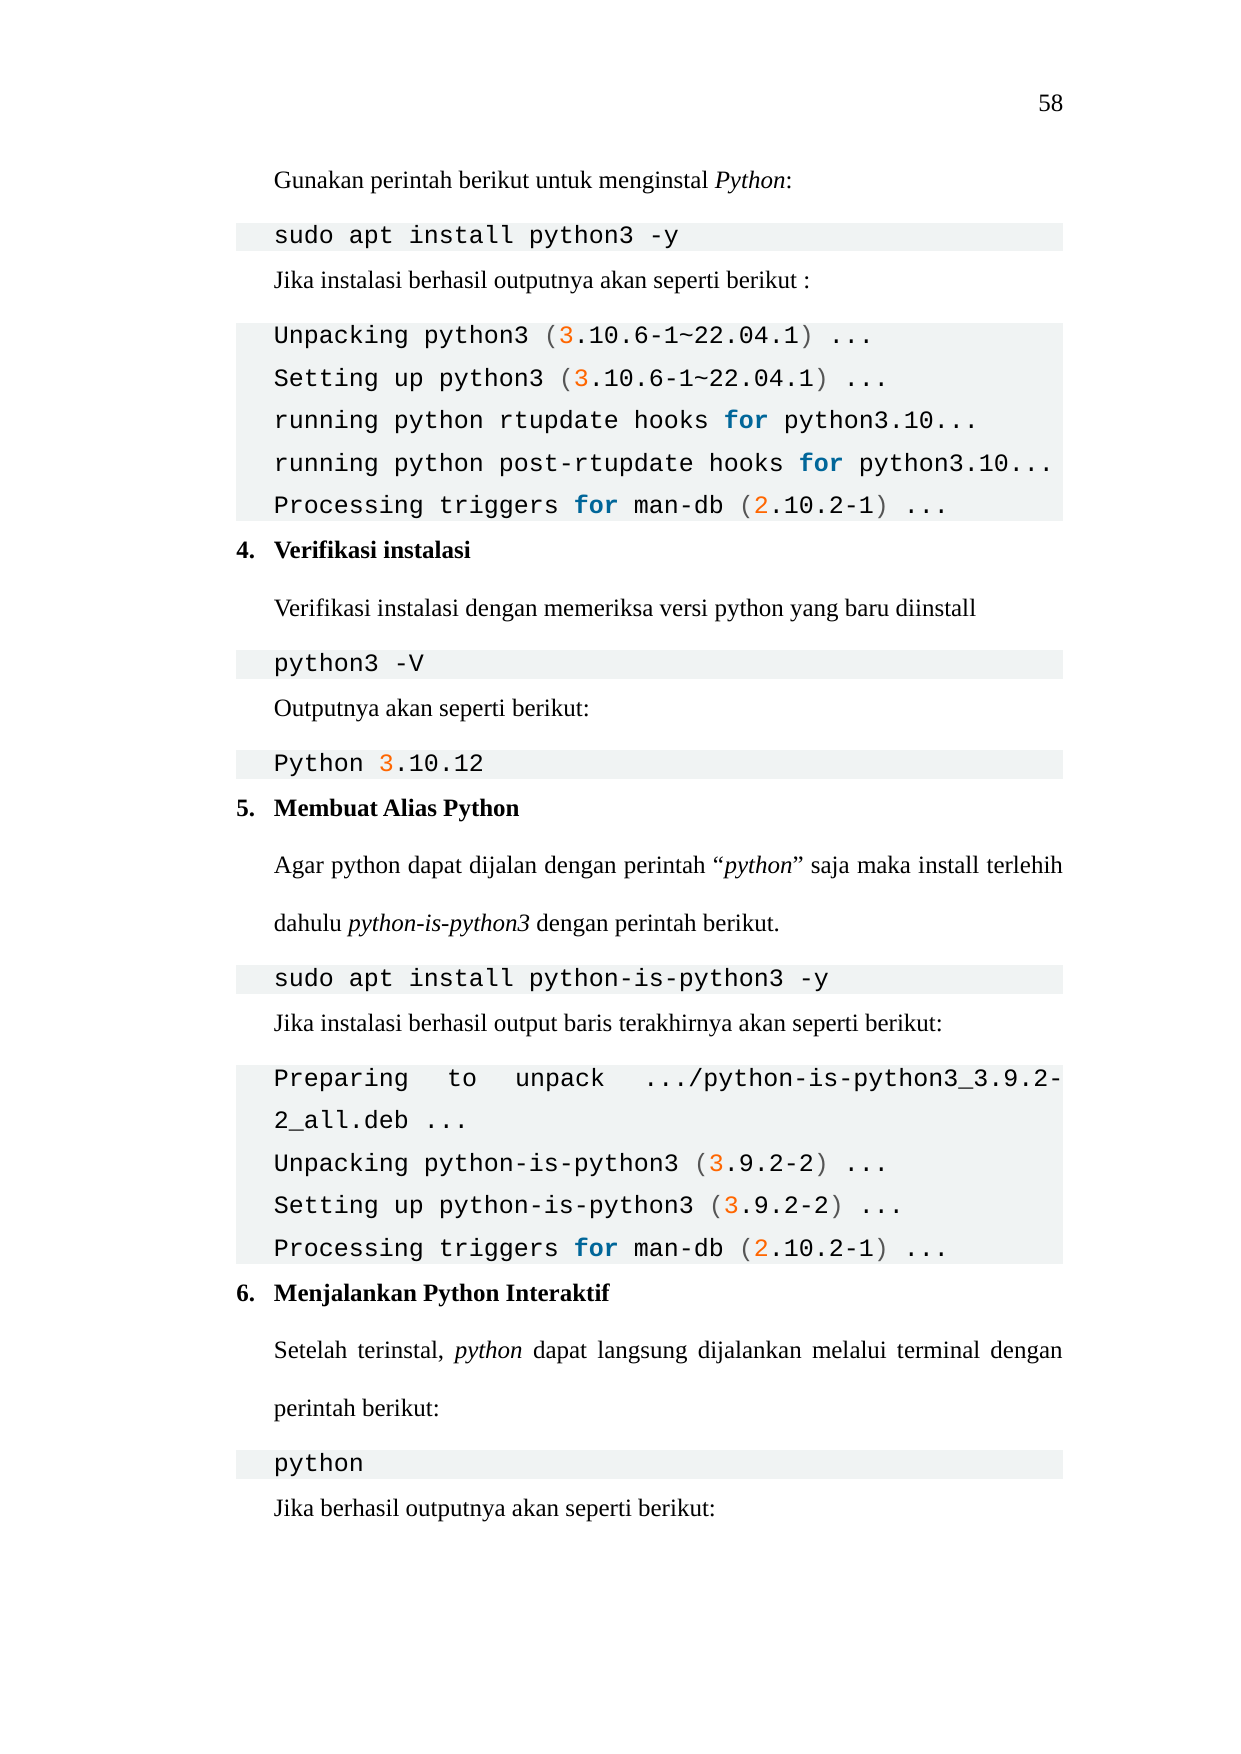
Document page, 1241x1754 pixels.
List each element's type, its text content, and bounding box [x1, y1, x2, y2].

list Jika instalasi berhasil output baris terakhirnya akan seperti berikut: [236, 1008, 1063, 1037]
list Unpacking python-is-python3 (3.9.2-2) ... [236, 1150, 1063, 1179]
list Jika instalasi berhasil outputnya akan seperti berikut : [236, 265, 1063, 294]
list running python rtupdate hooks for python3.10... [236, 408, 1063, 436]
list Verifikasi instalasi dengan memeriksa versi python yang baru diinstall [236, 593, 1063, 622]
list sudo apt install python-is-python3 -y [236, 965, 1063, 994]
list Python 3.10.12 [236, 750, 1063, 779]
list Unpacking python3 (3.10.6-1~22.04.1) ... [236, 323, 1063, 351]
list Gunakan perintah berikut untuk menginstal Python: [236, 165, 1063, 194]
list python [236, 1450, 1063, 1479]
list Membuat Alias Python [236, 793, 1063, 822]
list python3 -V [236, 650, 1063, 679]
list Setting up python3 (3.10.6-1~22.04.1) ... [236, 365, 1063, 394]
list Jika berhasil outputnya akan seperti berikut: [236, 1493, 1063, 1522]
list Menjalankan Python Interaktif [236, 1278, 1063, 1307]
list Processing triggers for man-db (2.10.2-1) ... [236, 493, 1063, 521]
list Processing triggers for man-db (2.10.2-1) ... [236, 1235, 1063, 1264]
list running python post-rtupdate hooks for python3.10... [236, 450, 1063, 479]
list Outputnya akan seperti berikut: [236, 693, 1063, 722]
list Agar python dapat dijalan dengan perintah “python” saja maka install terlehih dahulu python-is-python3 dengan perintah berikut. [236, 850, 1063, 937]
list Preparing to unpack .../python-is-python3_3.9.2-2_all.deb ... [236, 1065, 1063, 1136]
list sudo apt install python3 -y [236, 223, 1063, 251]
list Verifikasi instalasi [236, 535, 1063, 564]
list Setelah terinstal, python dapat langsung dijalankan melalui terminal dengan perintah berikut: [236, 1335, 1063, 1422]
list Setting up python-is-python3 (3.9.2-2) ... [236, 1193, 1063, 1221]
